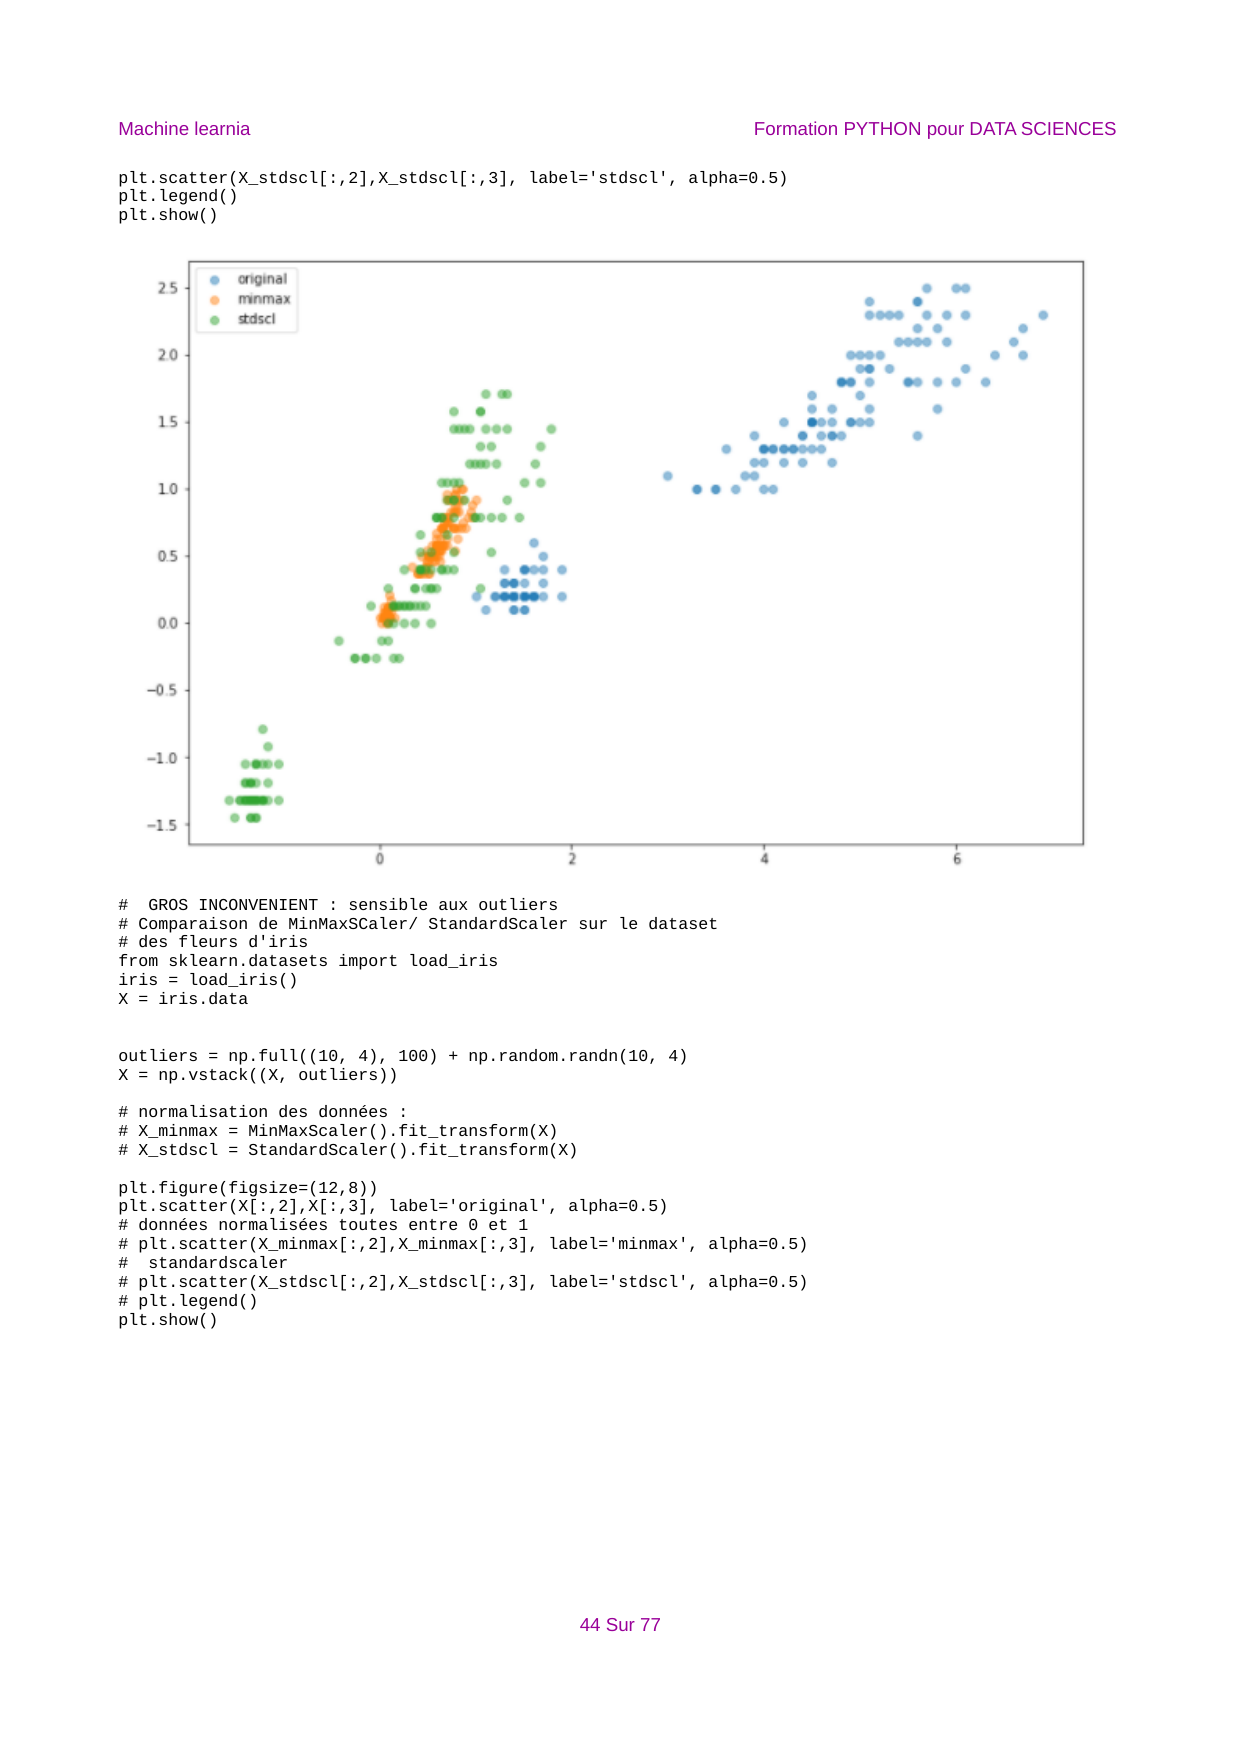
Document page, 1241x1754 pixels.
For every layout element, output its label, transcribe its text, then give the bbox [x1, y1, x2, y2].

text from sklearn.datasets import load_iris [118, 953, 1122, 972]
text plt.show() [118, 207, 1122, 226]
text plt.figure(figsize=(12,8)) [118, 1179, 1122, 1198]
text # X_minmax = MinMaxScaler().fit_transform(X) [118, 1123, 1122, 1141]
text # plt.scatter(X_stdscl[:,2],X_stdscl[:,3], label='stdscl', alpha=0.5) [118, 1273, 1122, 1292]
picture [140, 244, 1100, 878]
text X = np.vstack((X, outliers)) [118, 1066, 1122, 1085]
text iris = load_iris() [118, 972, 1122, 991]
text plt.show() [118, 1311, 1122, 1330]
text X = iris.data [118, 991, 1122, 1009]
text # standardscaler [118, 1254, 1122, 1273]
text # Comparaison de MinMaxSCaler/ StandardScaler sur le dataset [118, 915, 1122, 934]
text # normalisation des données : [118, 1104, 1122, 1123]
text # des fleurs d'iris [118, 934, 1122, 953]
text plt.scatter(X_stdscl[:,2],X_stdscl[:,3], label='stdscl', alpha=0.5) [118, 169, 1122, 188]
text # X_stdscl = StandardScaler().fit_transform(X) [118, 1141, 1122, 1160]
text plt.scatter(X[:,2],X[:,3], label='original', alpha=0.5) [118, 1198, 1122, 1217]
text outliers = np.full((10, 4), 100) + np.random.randn(10, 4) [118, 1047, 1122, 1066]
text # données normalisées toutes entre 0 et 1 [118, 1217, 1122, 1236]
text # plt.legend() [118, 1292, 1122, 1311]
text # plt.scatter(X_minmax[:,2],X_minmax[:,3], label='minmax', alpha=0.5) [118, 1236, 1122, 1254]
text # GROS INCONVENIENT : sensible aux outliers [118, 896, 1122, 915]
text plt.legend() [118, 188, 1122, 207]
